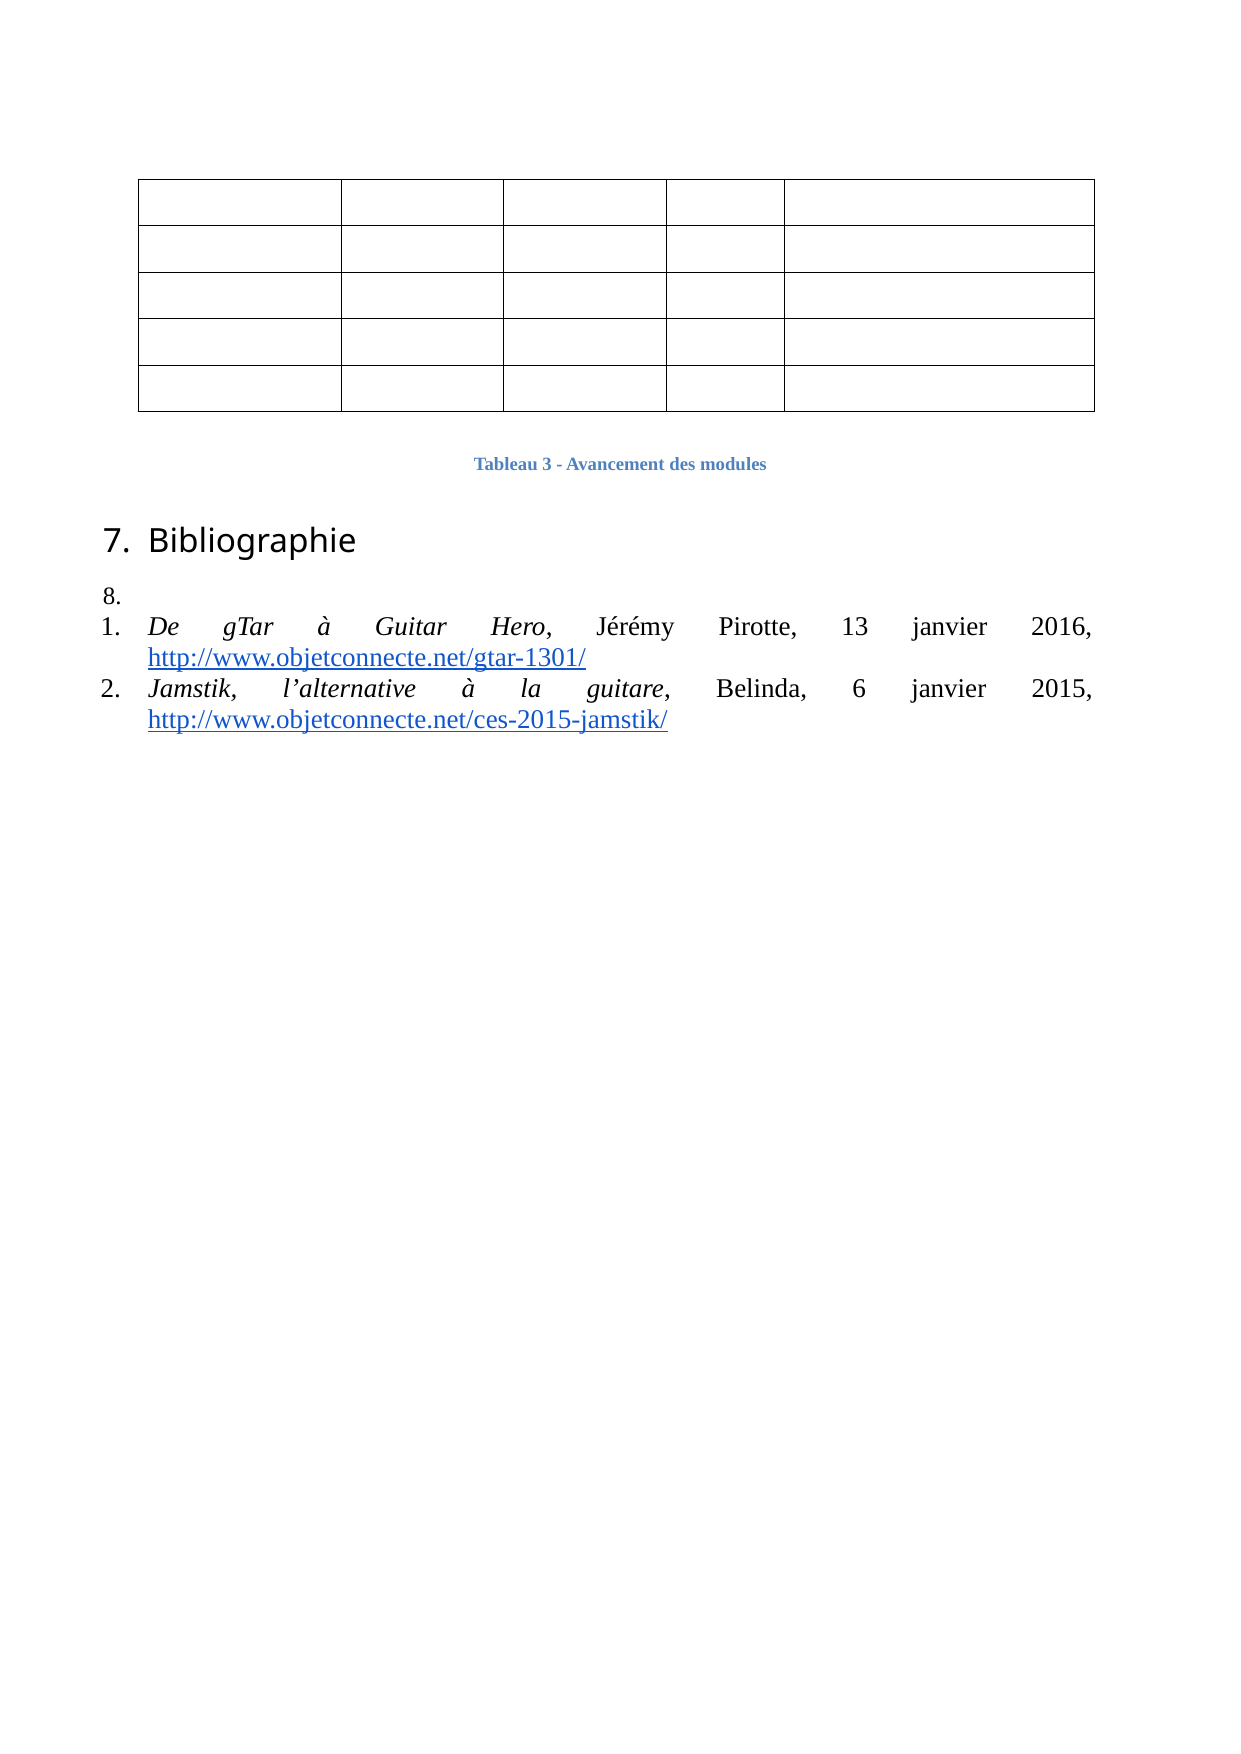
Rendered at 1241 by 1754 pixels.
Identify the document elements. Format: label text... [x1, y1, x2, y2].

list De gTar à Guitar Hero, Jérémy Pirotte, 13 janvier 2016, http://www.objetconnecte.net/gtar-1301/ [100, 610, 1093, 672]
text Tableau 3 - Avancement des modules [148, 453, 1093, 475]
table_cell [139, 366, 341, 411]
list Jamstik, l’alternative à la guitare, Belinda, 6 janvier 2015, http://www.objetconnecte.net/ces-2015-jamstik/ [100, 672, 1093, 734]
subtitle Bibliographie [103, 517, 1093, 562]
table_cell [342, 180, 503, 225]
table_cell [342, 366, 503, 411]
table_cell [667, 273, 784, 318]
table_cell [139, 273, 341, 318]
table_cell [667, 366, 784, 411]
table_cell [785, 366, 1094, 411]
table_cell [139, 319, 341, 364]
table_cell [785, 226, 1094, 272]
table_cell [504, 226, 666, 272]
table_cell [139, 180, 341, 225]
table_cell [667, 319, 784, 364]
table_cell [504, 273, 666, 318]
table_cell [785, 273, 1094, 318]
table_cell [504, 180, 666, 225]
table_cell [785, 180, 1094, 225]
table_cell [342, 273, 503, 318]
table_cell [785, 319, 1094, 364]
table_cell [139, 226, 341, 272]
table_cell [504, 366, 666, 411]
table_cell [342, 319, 503, 364]
table_cell [667, 180, 784, 225]
table_cell [667, 226, 784, 272]
table_cell [342, 226, 503, 272]
table_cell [504, 319, 666, 364]
